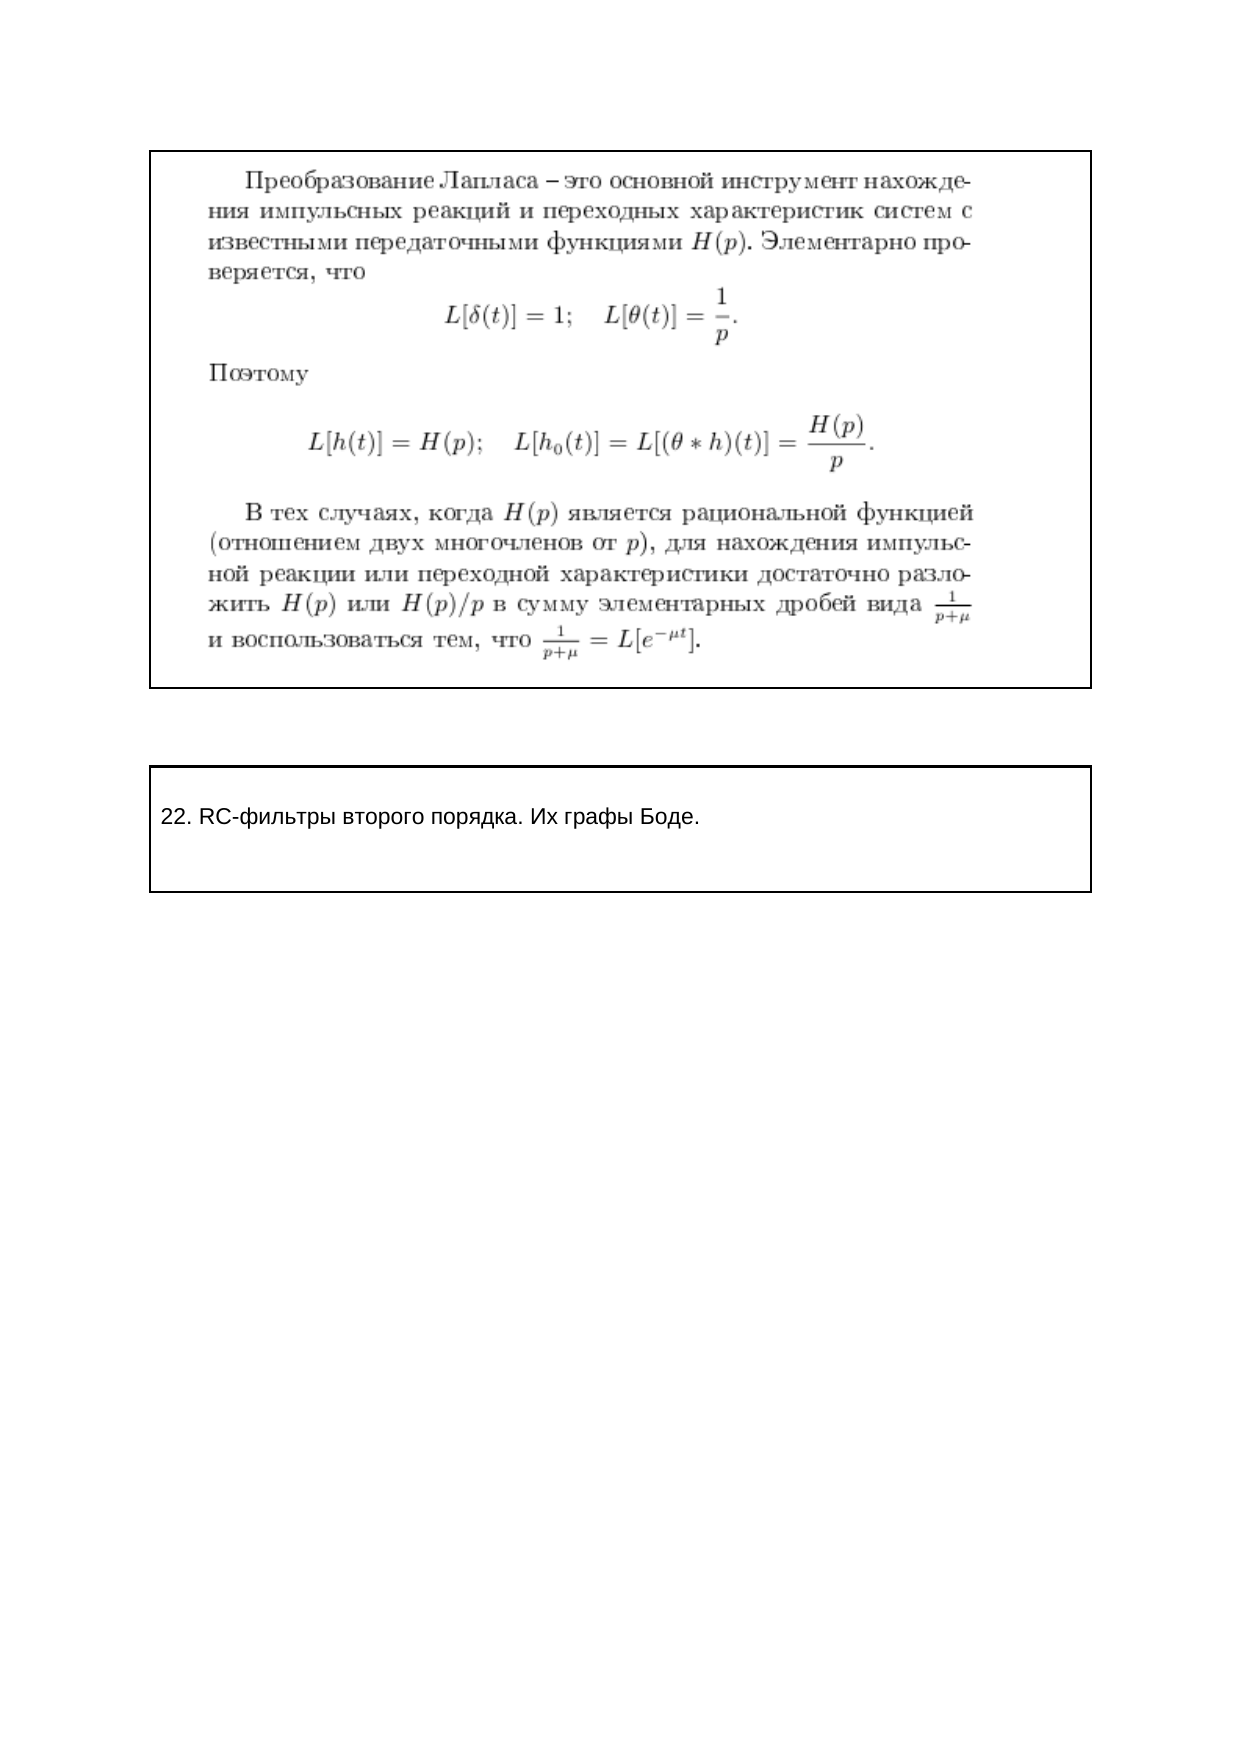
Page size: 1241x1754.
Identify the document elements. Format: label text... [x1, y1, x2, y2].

picture [160, 162, 1030, 677]
table_cell [151, 152, 1090, 687]
table_header 22. RC-фильтры второго порядка. Их графы Боде. [151, 768, 1090, 891]
